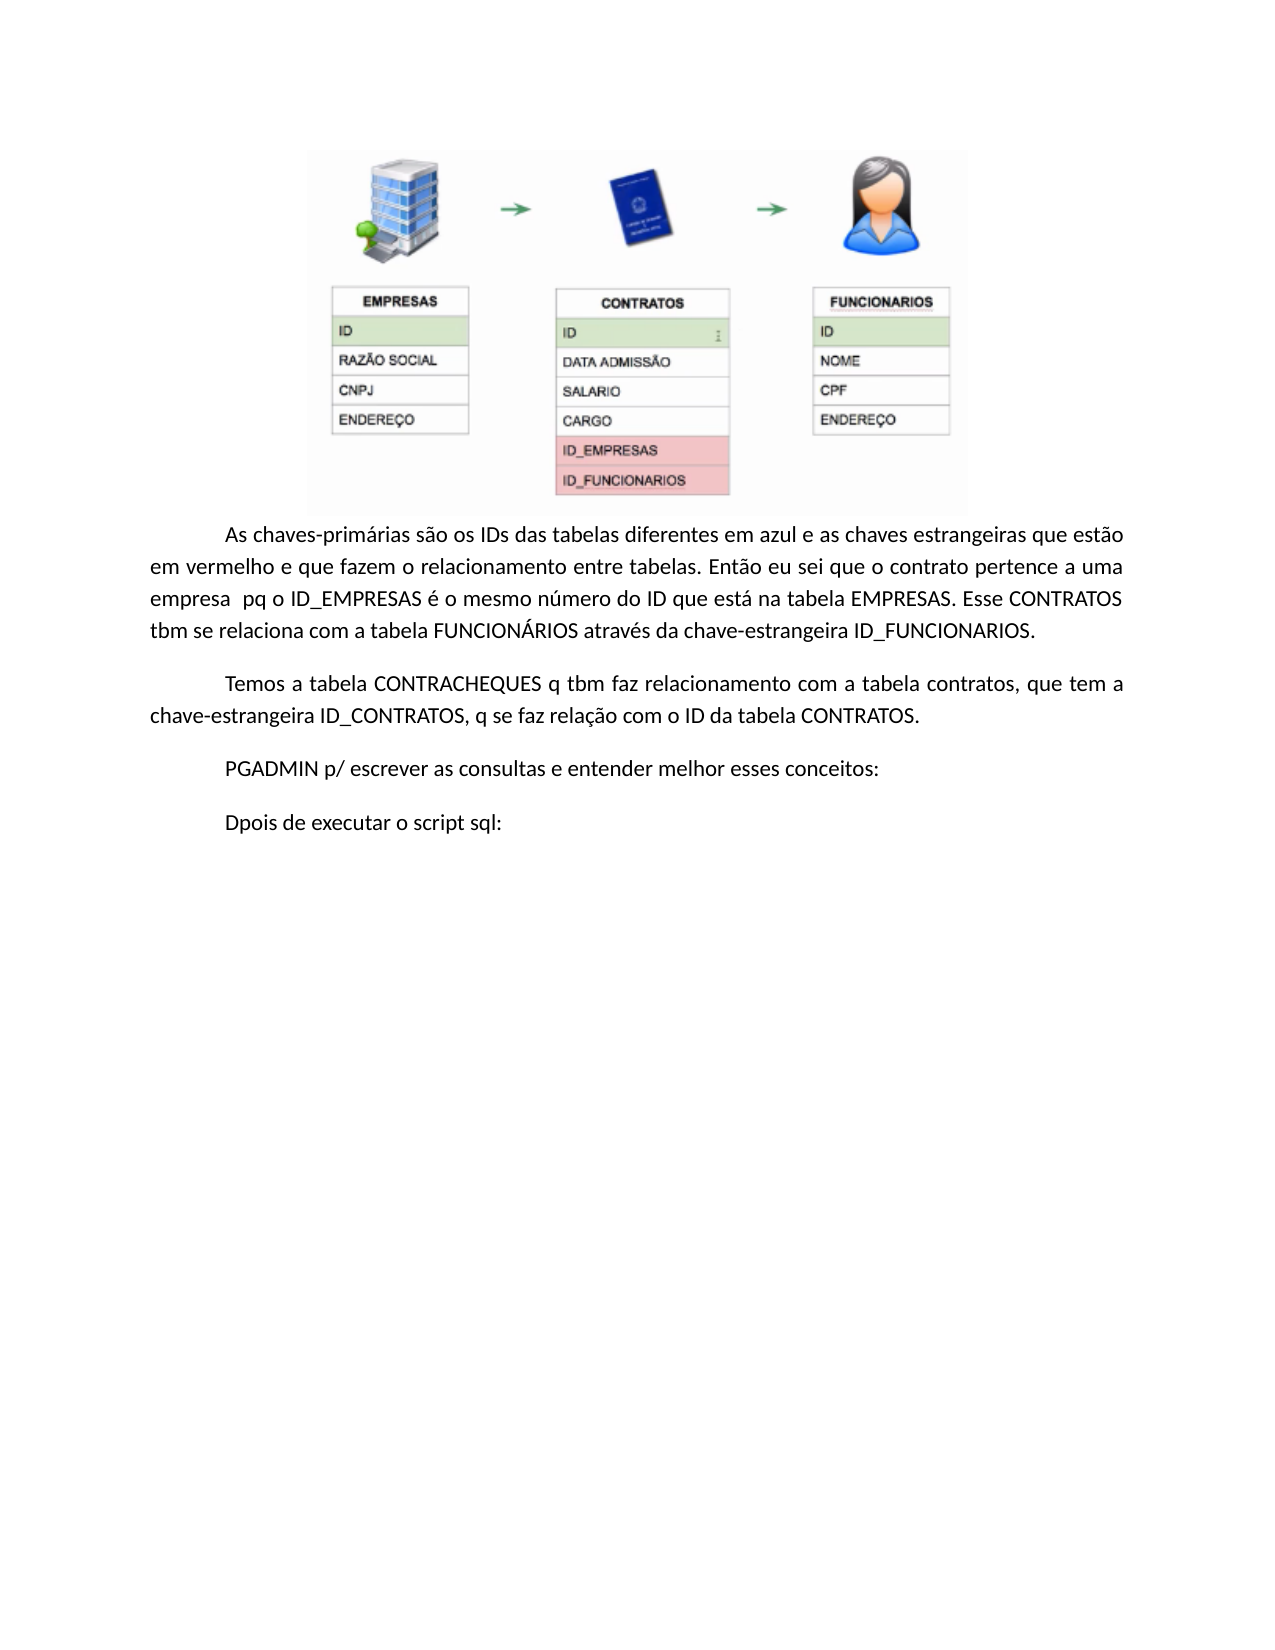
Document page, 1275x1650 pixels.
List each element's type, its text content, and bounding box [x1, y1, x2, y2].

text Temos a tabela CONTRACHEQUES q tbm faz relacionamento com a tabela contratos, que tem a chave-estrangeira ID_CONTRATOS, q se faz relação com o ID da tabela CONTRATOS. [150, 669, 1125, 729]
text PGADMIN p/ escrever as consultas e entender melhor esses conceitos: [150, 754, 1125, 783]
text As chaves-primárias são os IDs das tabelas diferentes em azul e as chaves estrangeiras que estão em vermelho e que fazem o relacionamento entre tabelas. Então eu sei que o contrato pertence a uma empresa pq o ID_EMPRESAS é o mesmo número do ID que está na tabela EMPRESAS. Esse CONTRATOS tbm se relaciona com a tabela FUNCIONÁRIOS através da chave-estrangeira ID_FUNCIONARIOS. [150, 150, 1125, 644]
text Dpois de executar o script sql: [150, 808, 1125, 836]
picture [307, 150, 968, 516]
